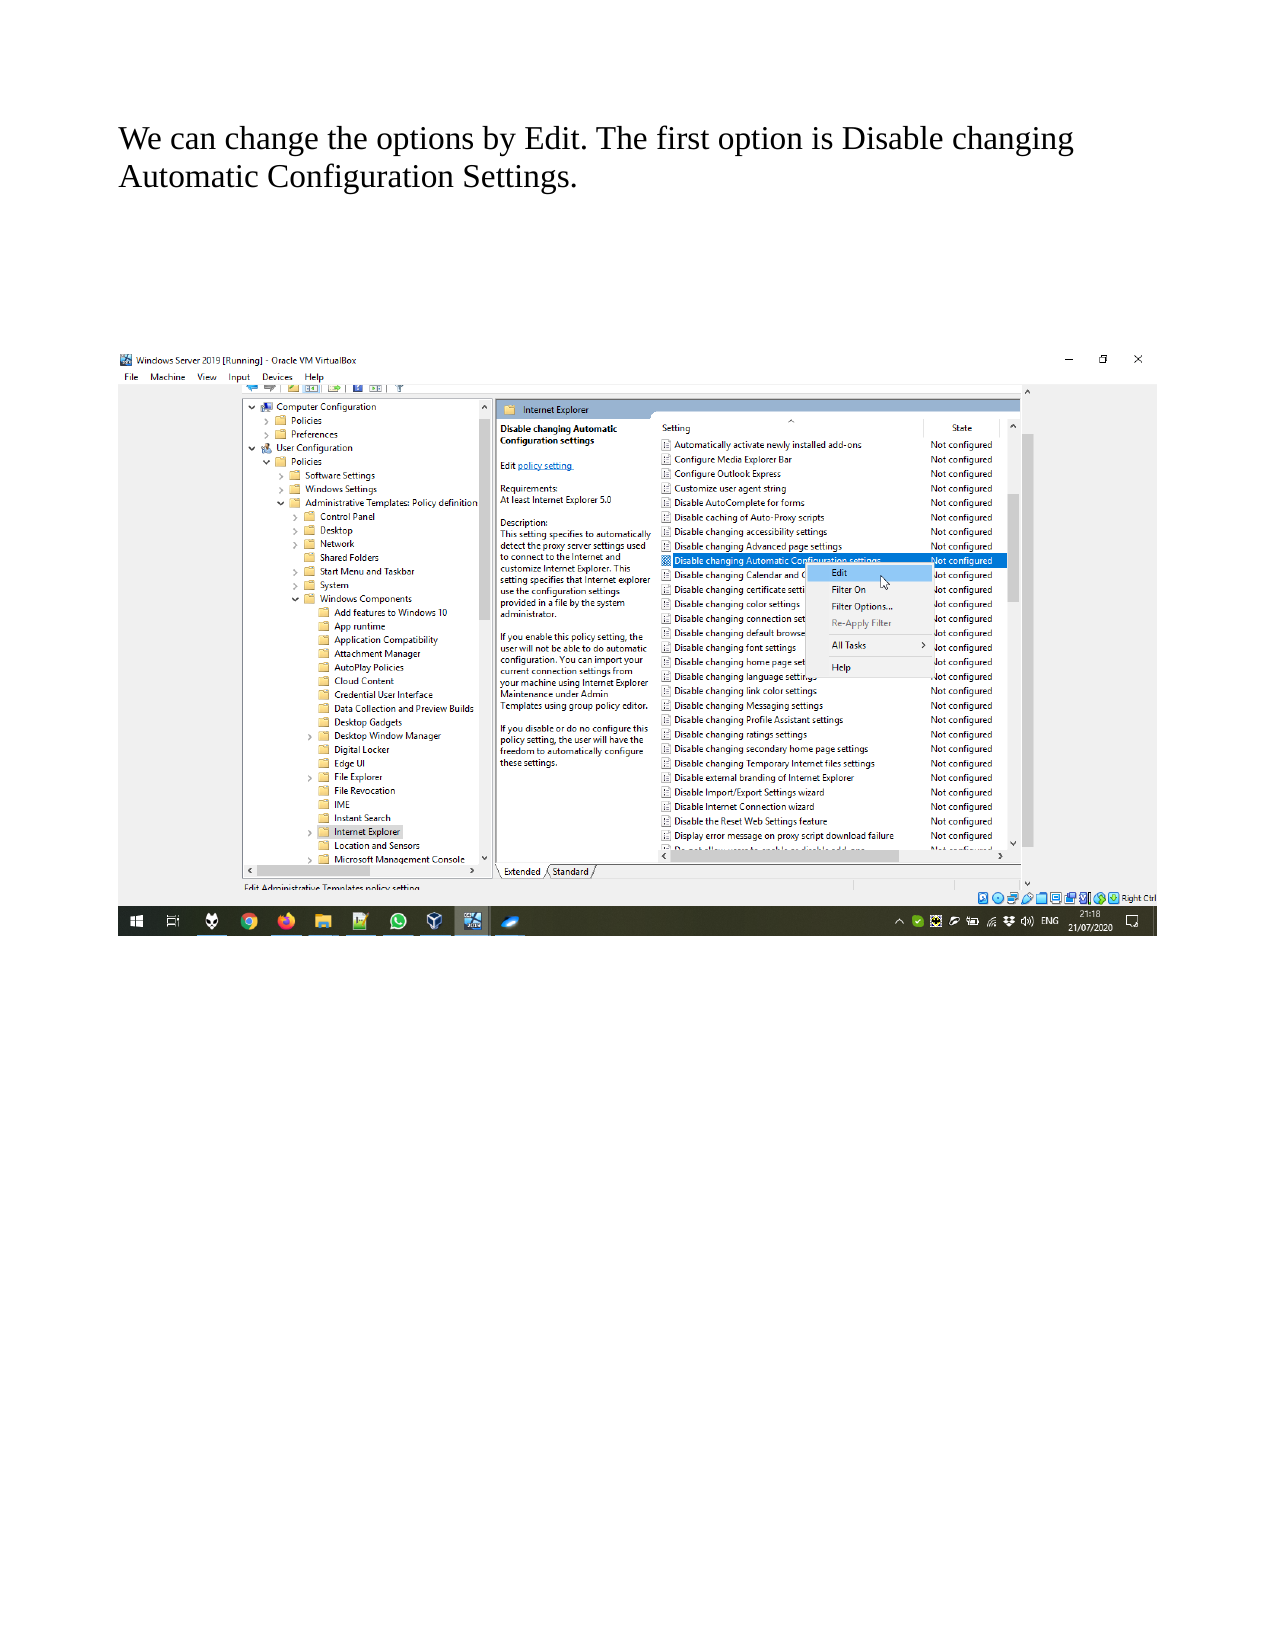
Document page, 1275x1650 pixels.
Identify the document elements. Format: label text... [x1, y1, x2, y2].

text We can change the options by Edit. The first option is Disable changing Automatic Configuration Settings. [118, 118, 1157, 195]
picture [118, 351, 1157, 936]
